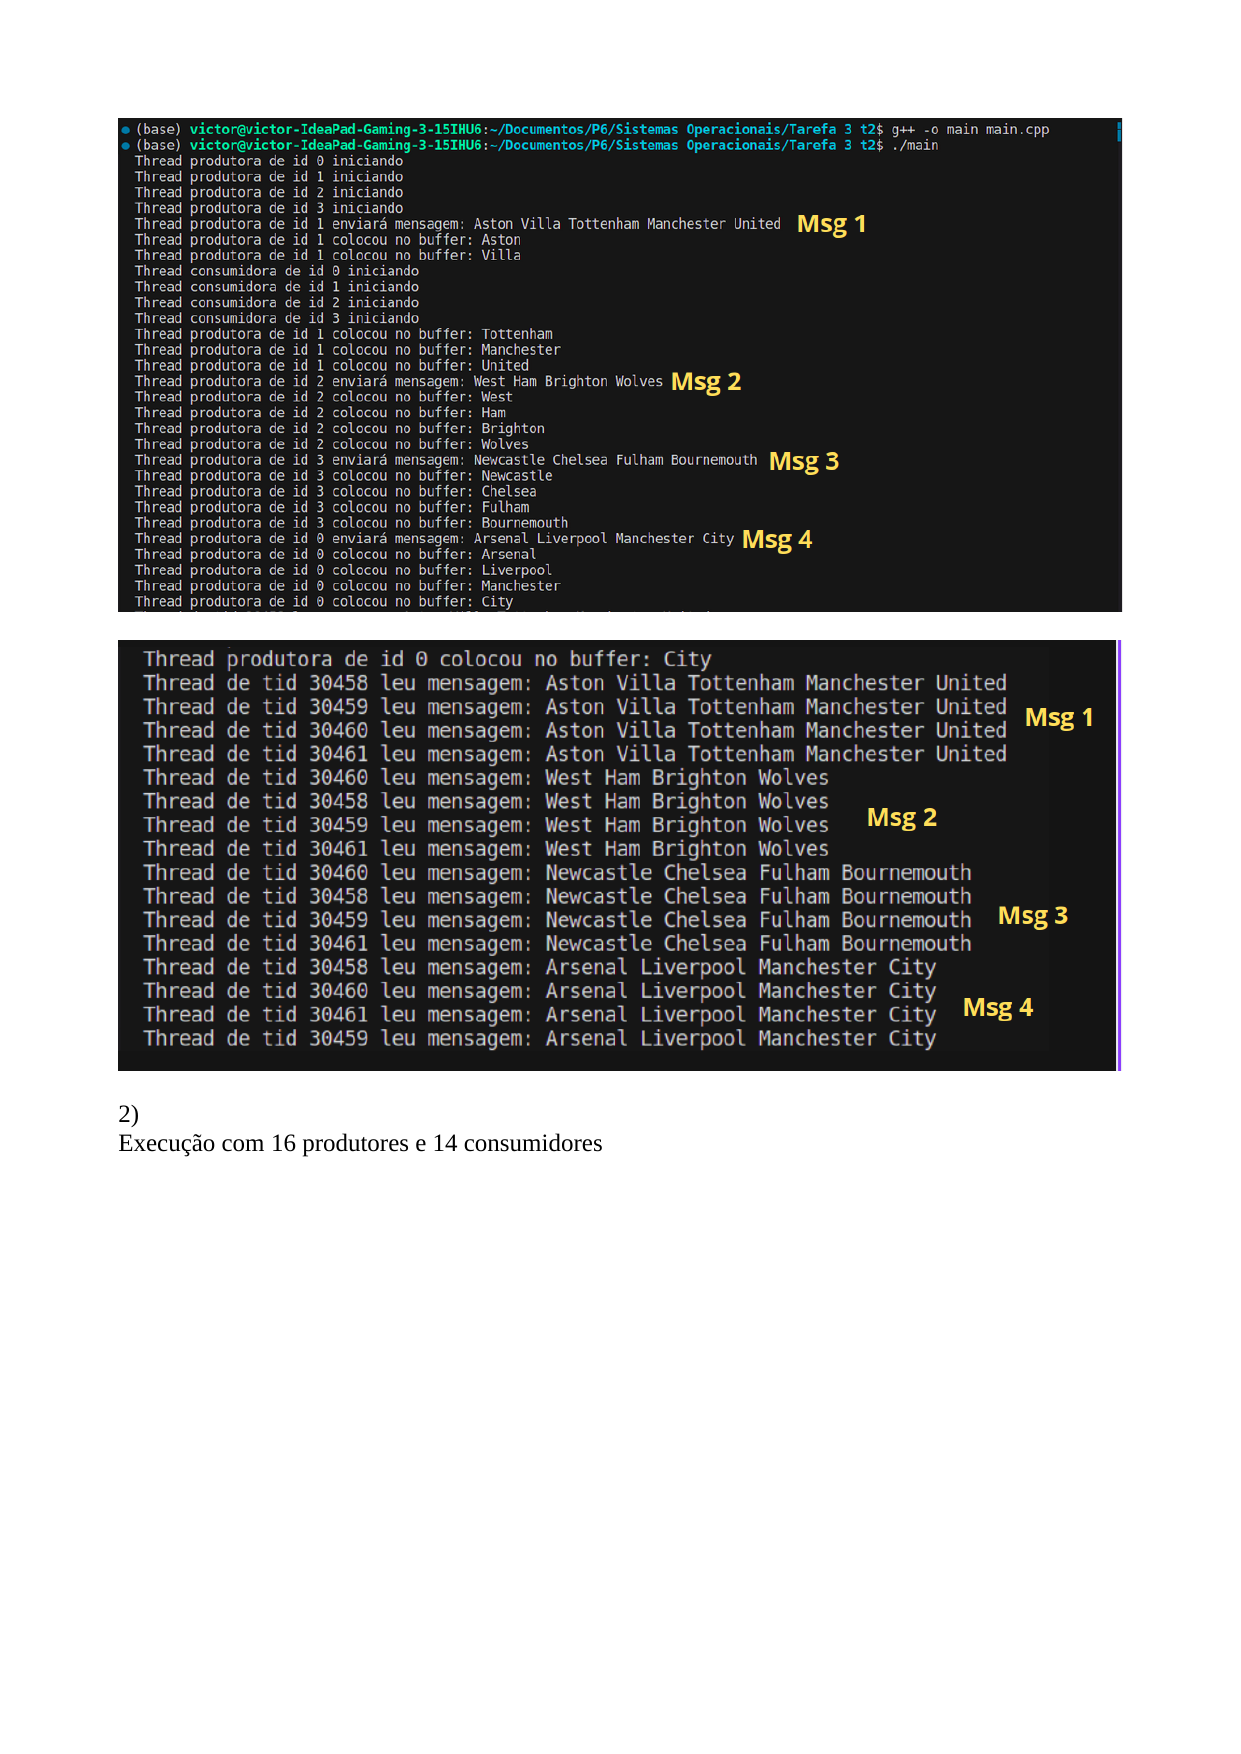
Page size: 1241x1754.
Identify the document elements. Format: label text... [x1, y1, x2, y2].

text Execução com 16 produtores e 14 consumidores [118, 1128, 1122, 1157]
text 2) [118, 1099, 1122, 1128]
picture [118, 640, 1123, 1071]
picture [118, 118, 1123, 612]
